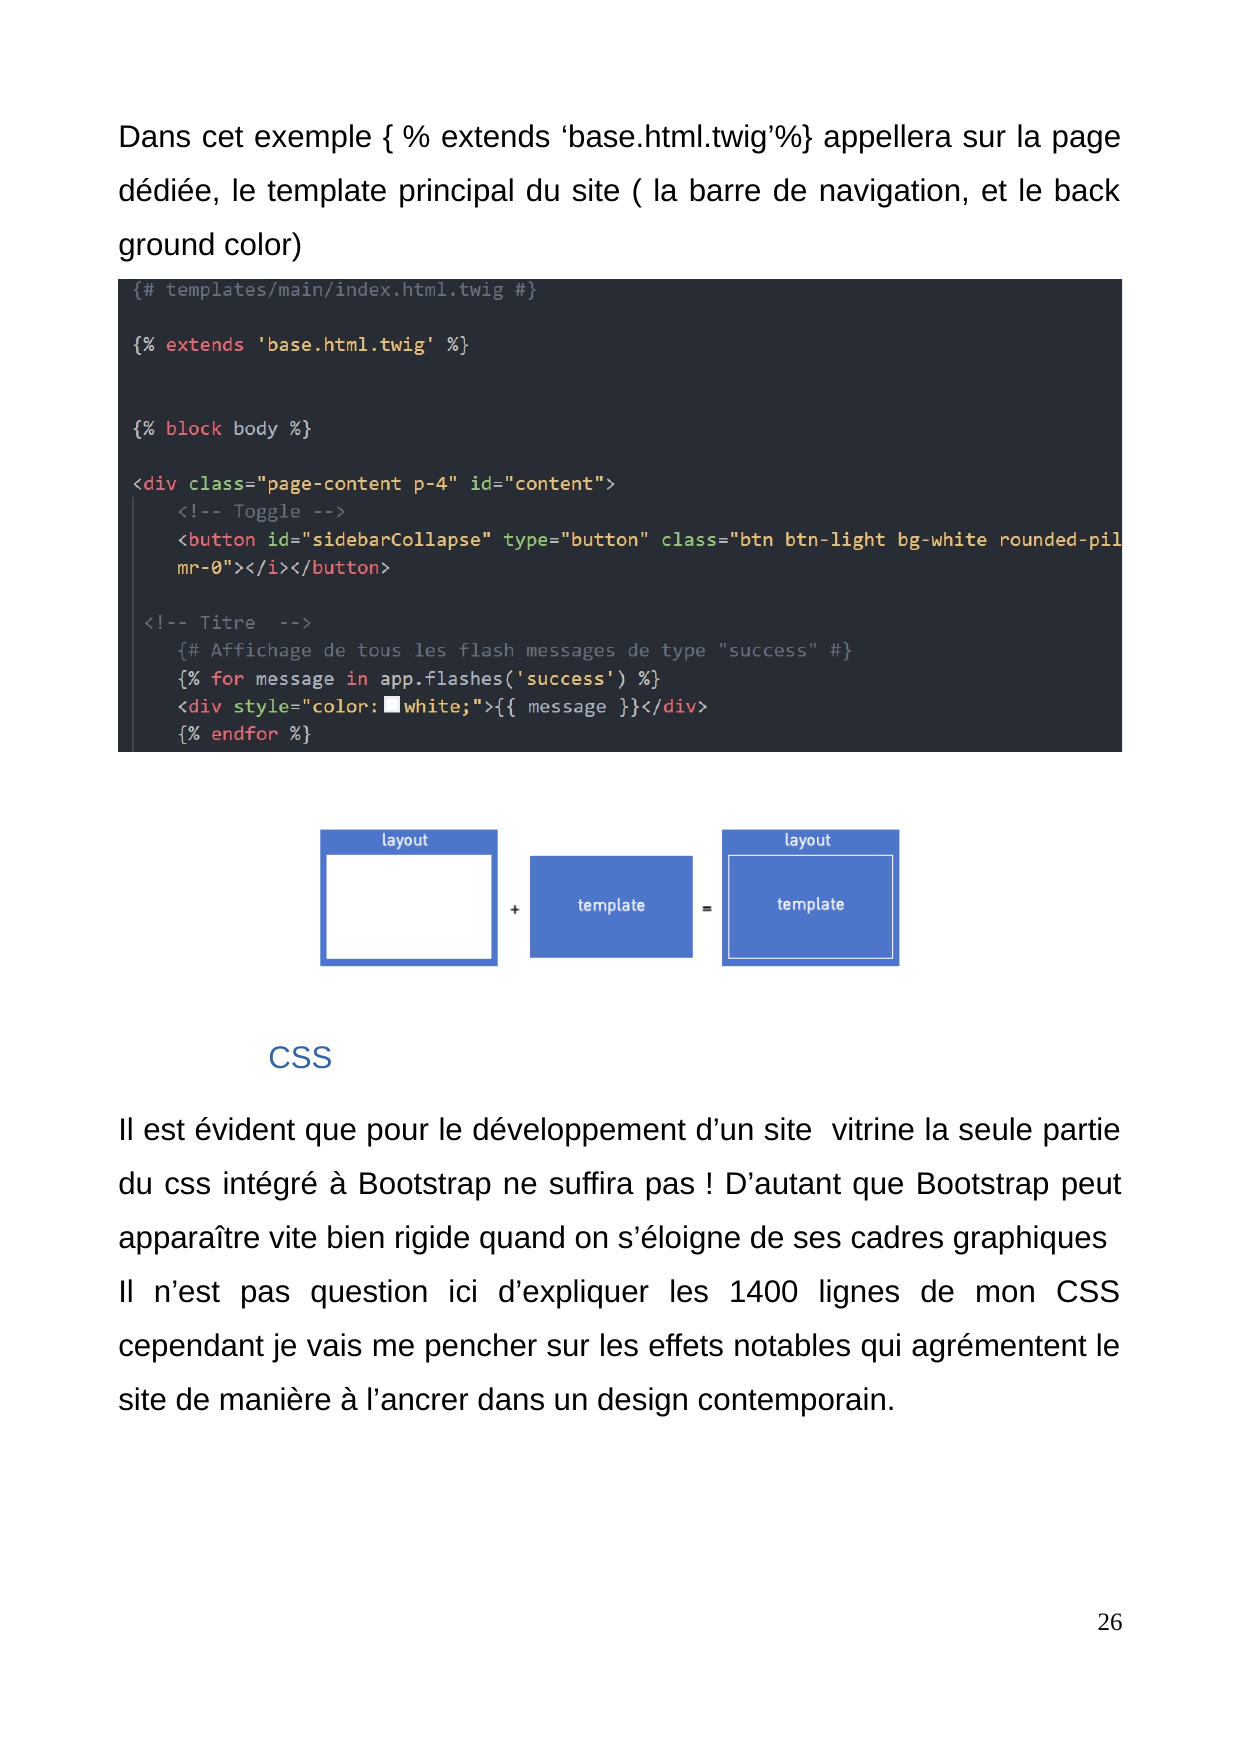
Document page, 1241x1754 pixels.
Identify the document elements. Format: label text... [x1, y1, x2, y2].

picture [313, 818, 913, 983]
text Dans cet exemple { % extends ‘base.html.twig’%} appellera sur la page dédiée, le template principal du site ( la barre de navigation, et le back ground color) [118, 118, 1122, 262]
picture [118, 279, 1123, 752]
text Il n’est pas question ici d’expliquer les 1400 lignes de mon CSS cependant je vais me pencher sur les effets notables qui agrémentent le site de manière à l’ancrer dans un design contemporain. [118, 1273, 1122, 1416]
text CSS [118, 1039, 1122, 1075]
text Il est évident que pour le développement d’un site vitrine la seule partie du css intégré à Bootstrap ne suffira pas ! D’autant que Bootstrap peut apparaître vite bien rigide quand on s’éloigne de ses cadres graphiques [118, 1111, 1122, 1255]
